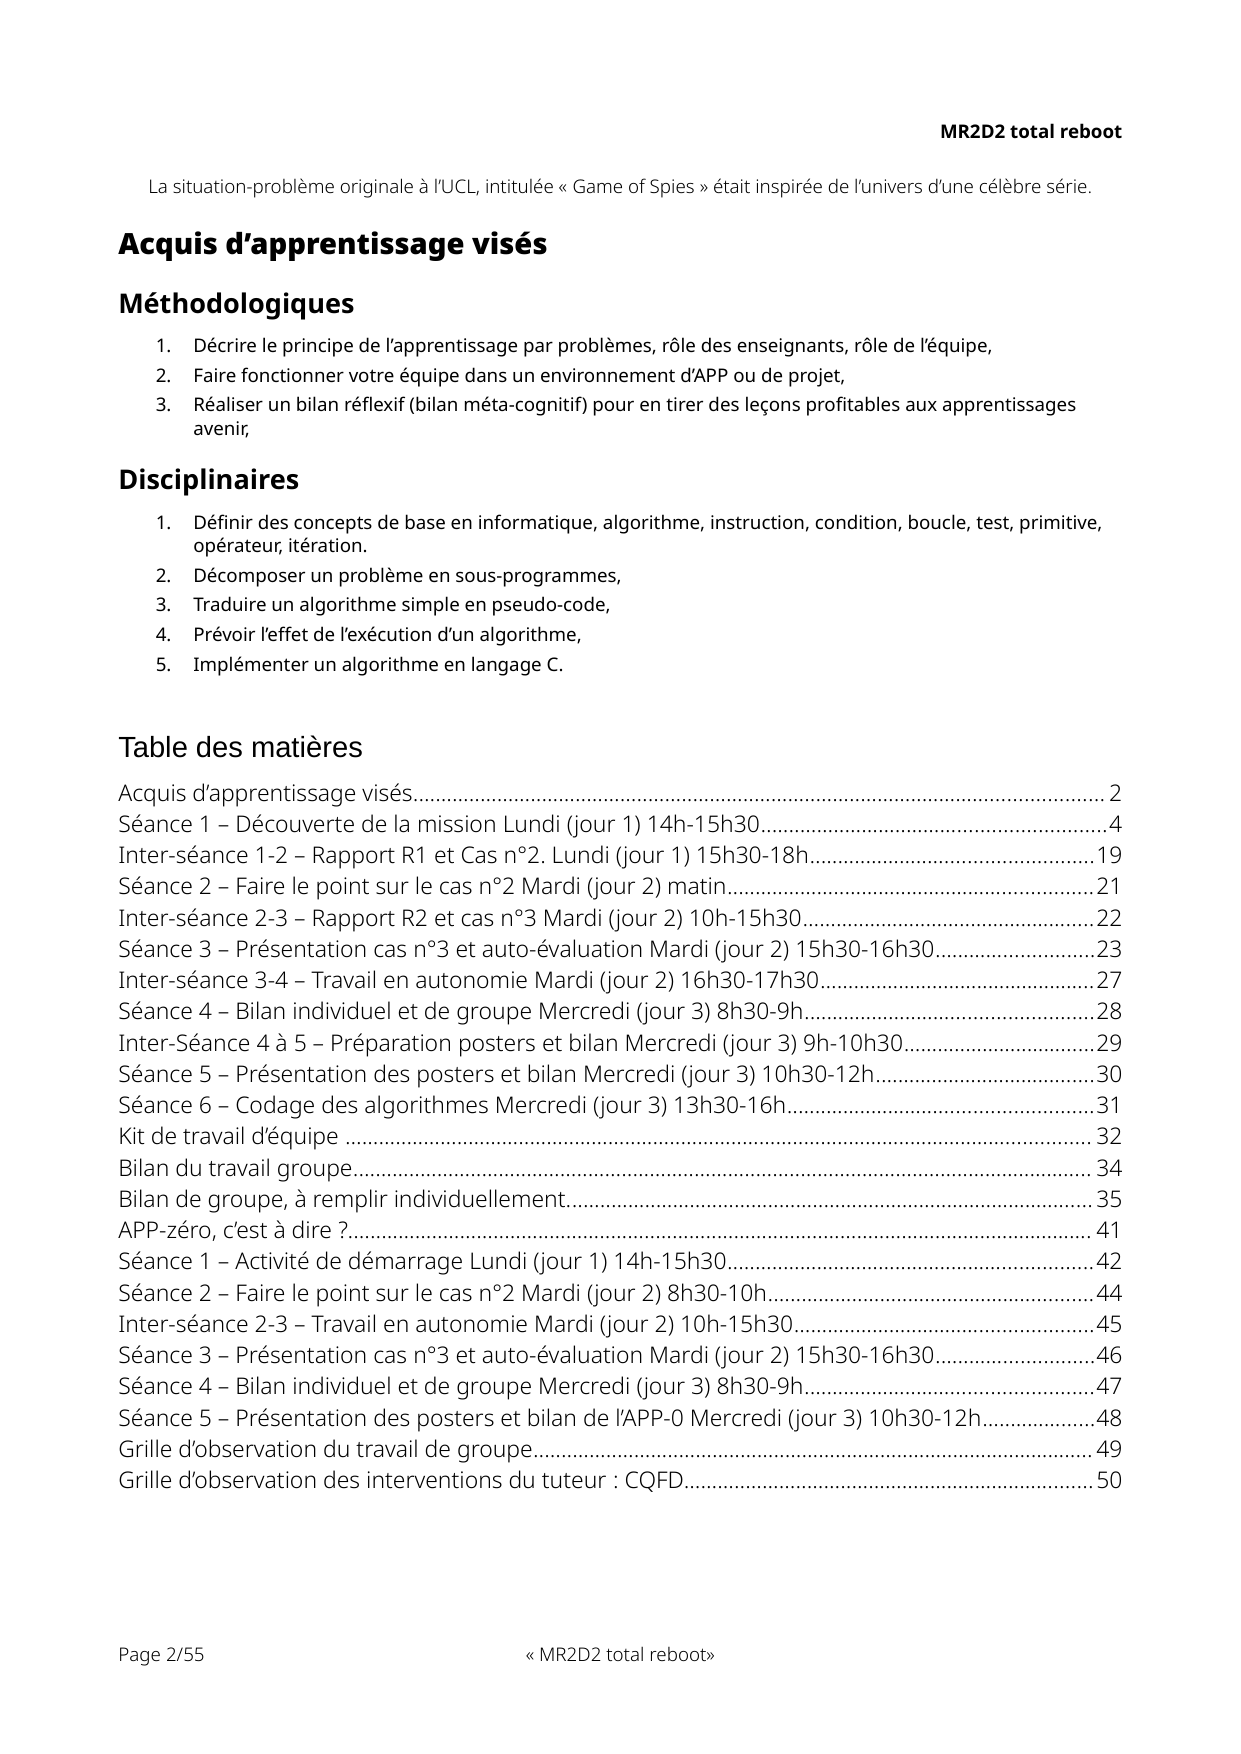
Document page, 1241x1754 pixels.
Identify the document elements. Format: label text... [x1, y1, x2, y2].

text Séance 1 – Activité de démarrage Lundi (jour 1) 14h-15h30 42 [118, 1245, 1122, 1276]
text Séance 5 – Présentation des posters et bilan de l’APP-0 Mercredi (jour 3) 10h30-12h 48 [118, 1401, 1122, 1433]
text Grille d’observation du travail de groupe 49 [118, 1433, 1122, 1464]
subtitle Disciplinaires [118, 461, 1122, 498]
list Décrire le principe de l’apprentissage par problèmes, rôle des enseignants, rôle de l’équipe, [156, 333, 1122, 357]
text Inter-séance 2-3 – Rapport R2 et cas n°3 Mardi (jour 2) 10h-15h30 22 [118, 901, 1122, 933]
text APP-zéro, c’est à dire ? 41 [118, 1214, 1122, 1245]
list Traduire un algorithme simple en pseudo-code, [156, 593, 1122, 617]
text Séance 4 – Bilan individuel et de groupe Mercredi (jour 3) 8h30-9h 47 [118, 1370, 1122, 1401]
text Inter-Séance 4 à 5 – Préparation posters et bilan Mercredi (jour 3) 9h-10h30 29 [118, 1026, 1122, 1058]
list Implémenter un algorithme en langage C. [156, 652, 1122, 676]
text Séance 1 – Découverte de la mission Lundi (jour 1) 14h-15h30 4 [118, 808, 1122, 839]
text Inter-séance 3-4 – Travail en autonomie Mardi (jour 2) 16h30-17h30 27 [118, 964, 1122, 995]
list Réaliser un bilan réflexif (bilan méta-cognitif) pour en tirer des leçons profitables aux apprentissages avenir, [156, 393, 1122, 440]
text Séance 6 – Codage des algorithmes Mercredi (jour 3) 13h30-16h 31 [118, 1089, 1122, 1120]
text Séance 2 – Faire le point sur le cas n°2 Mardi (jour 2) matin 21 [118, 870, 1122, 901]
text Kit de travail d’équipe 32 [118, 1120, 1122, 1151]
text Inter-séance 2-3 – Travail en autonomie Mardi (jour 2) 10h-15h30 45 [118, 1308, 1122, 1339]
list Prévoir l’effet de l’exécution d’un algorithme, [156, 623, 1122, 646]
text Inter-séance 1-2 – Rapport R1 et Cas n°2. Lundi (jour 1) 15h30-18h 19 [118, 839, 1122, 870]
text Acquis d’apprentissage visés 2 [118, 776, 1122, 808]
text Grille d’observation des interventions du tuteur : CQFD 50 [118, 1464, 1122, 1495]
text Séance 3 – Présentation cas n°3 et auto-évaluation Mardi (jour 2) 15h30-16h30 23 [118, 933, 1122, 964]
text Séance 2 – Faire le point sur le cas n°2 Mardi (jour 2) 8h30-10h 44 [118, 1276, 1122, 1308]
text Séance 4 – Bilan individuel et de groupe Mercredi (jour 3) 8h30-9h 28 [118, 995, 1122, 1026]
text Séance 5 – Présentation des posters et bilan Mercredi (jour 3) 10h30-12h 30 [118, 1058, 1122, 1089]
list Décomposer un problème en sous-programmes, [156, 563, 1122, 587]
text La situation-problème originale à l’UCL, intitulée « Game of Spies » était inspirée de l’univers d’une célèbre série. [118, 173, 1122, 199]
list Définir des concepts de base en informatique, algorithme, instruction, condition, boucle, test, primitive, opérateur, itération. [156, 510, 1122, 557]
list Faire fonctionner votre équipe dans un environnement d’APP ou de projet, [156, 363, 1122, 387]
text Bilan du travail groupe 34 [118, 1151, 1122, 1183]
subtitle Méthodologiques [118, 284, 1122, 321]
subtitle Acquis d’apprentissage visés [118, 224, 1122, 263]
text Bilan de groupe, à remplir individuellement. 35 [118, 1183, 1122, 1214]
text Séance 3 – Présentation cas n°3 et auto-évaluation Mardi (jour 2) 15h30-16h30 46 [118, 1339, 1122, 1370]
subtitle Table des matières [118, 730, 1122, 764]
